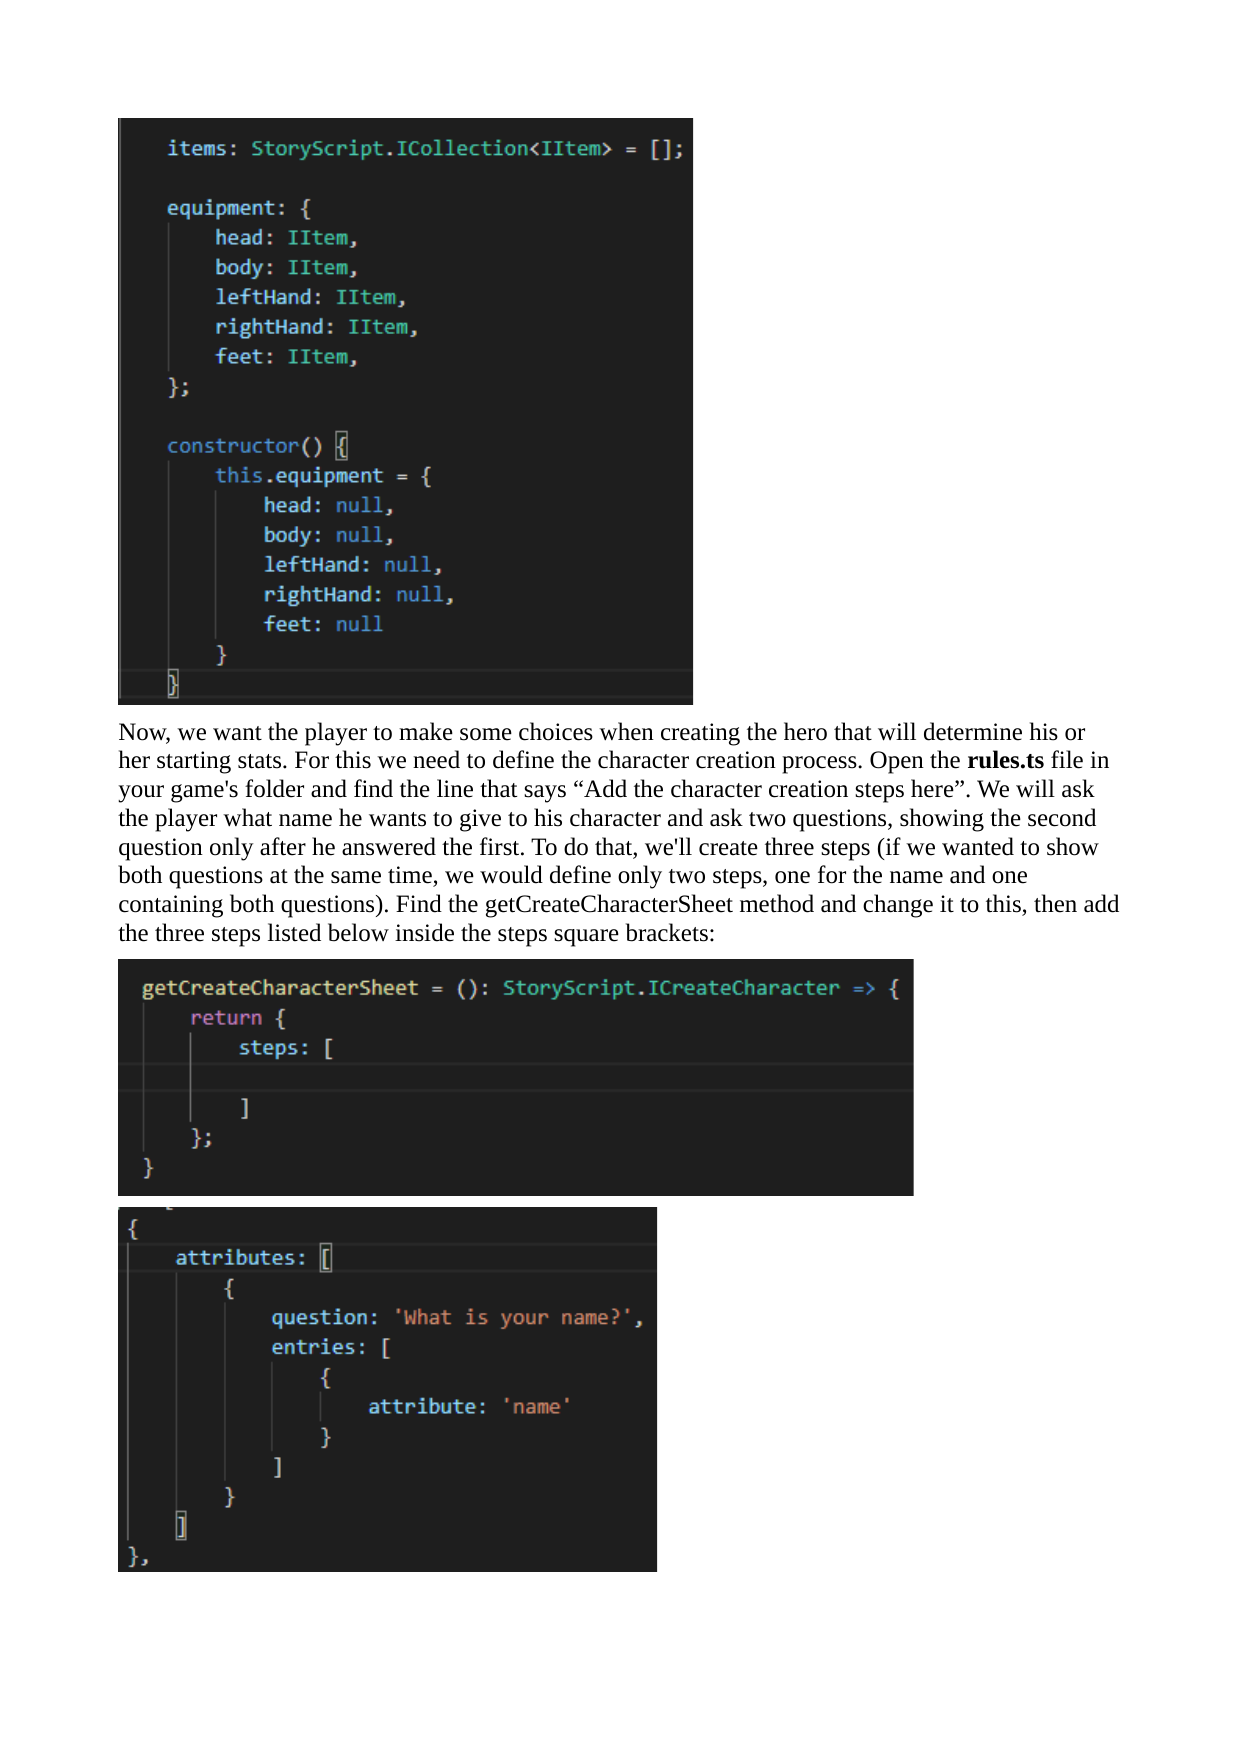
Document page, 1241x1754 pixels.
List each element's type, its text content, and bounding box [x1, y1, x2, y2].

text Now, we want the player to make some choices when creating the hero that will determine his or her starting stats. For this we need to define the character creation process. Open the rules.ts file in your game's folder and find the line that says “Add the character creation steps here”. We will ask the player what name he wants to give to his character and ask two questions, showing the second question only after he answered the first. To do that, we'll create three steps (if we wanted to show both questions at the same time, we would define only two steps, one for the name and one containing both questions). Find the getCreateCharacterSheet method and change it to this, then add the three steps listed below inside the steps square brackets: [118, 717, 1122, 947]
